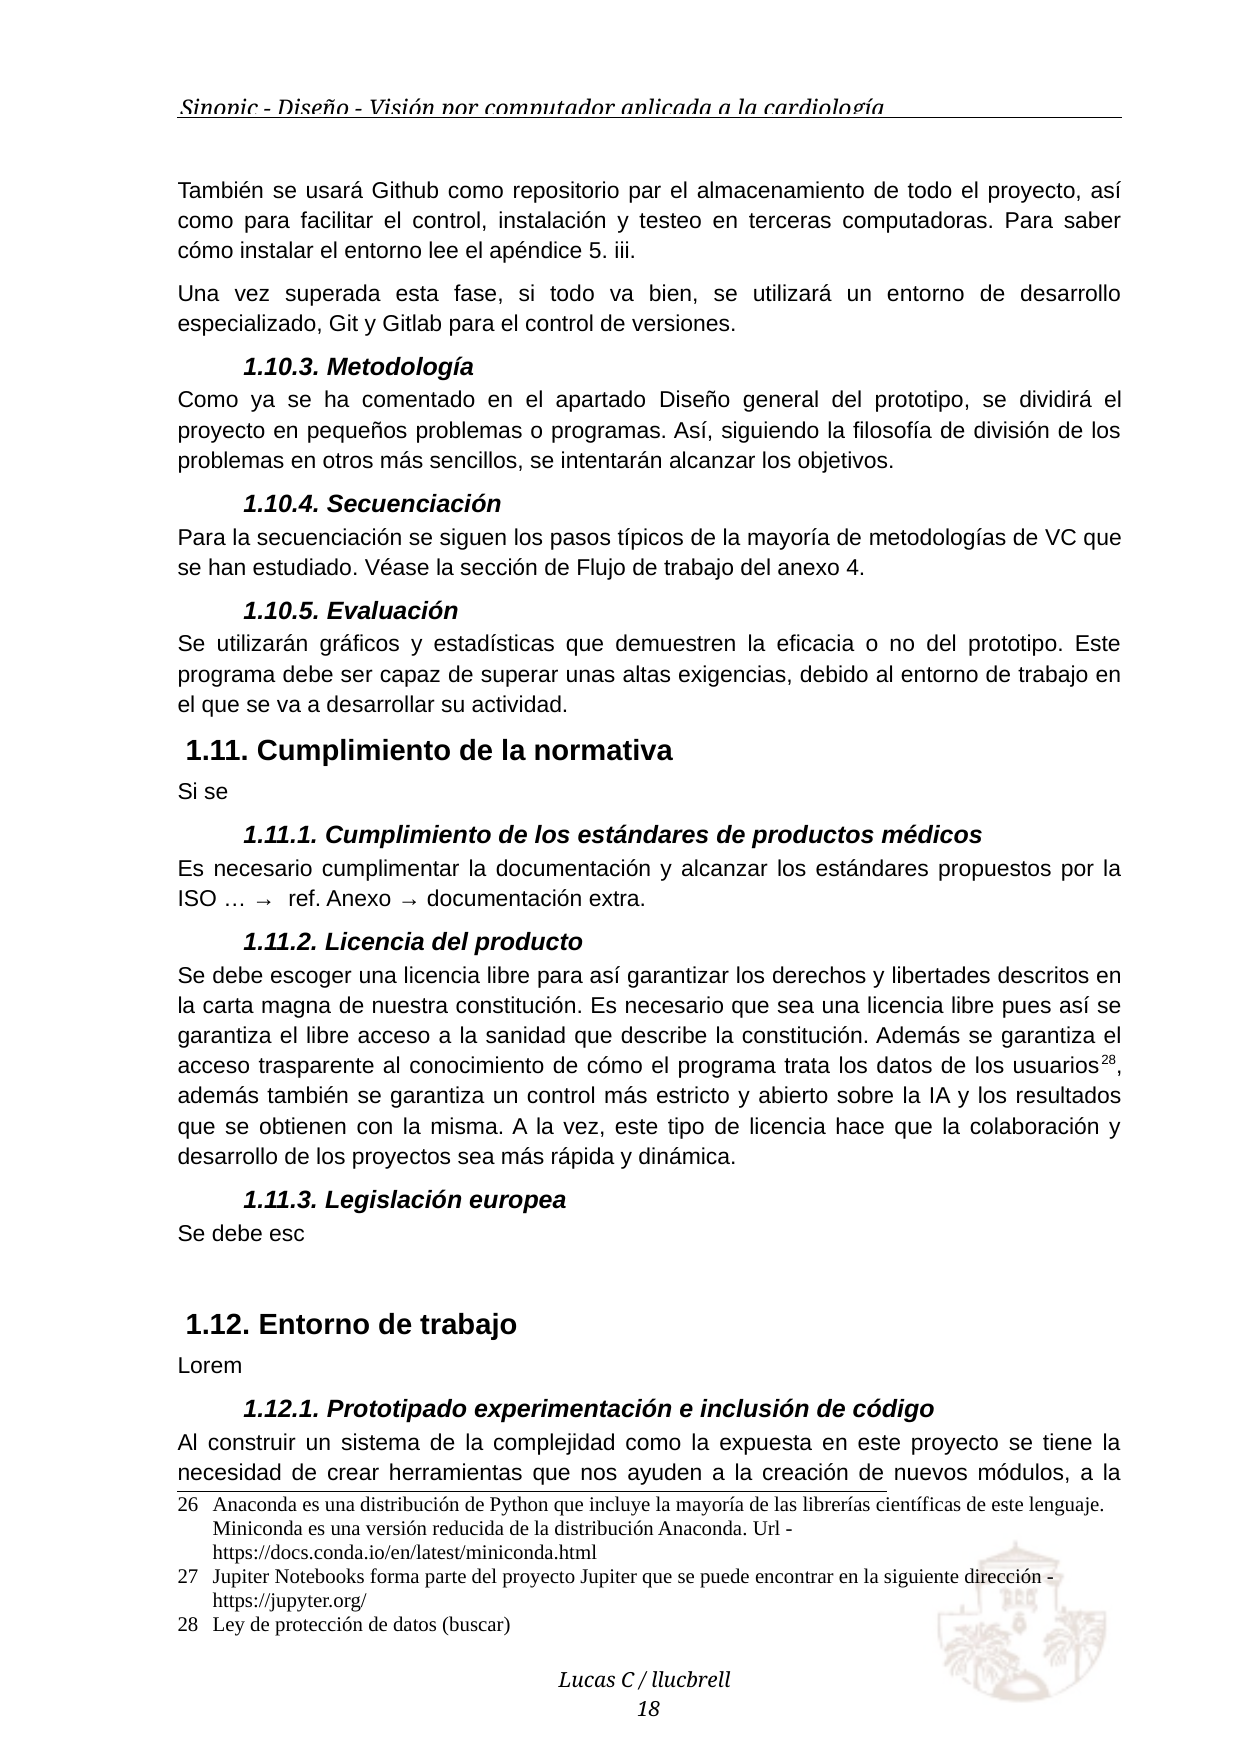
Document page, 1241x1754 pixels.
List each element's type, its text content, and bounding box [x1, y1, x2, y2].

text Lorem [177, 1352, 1122, 1378]
text Se utilizarán gráficos y estadísticas que demuestren la eficacia o no del prototipo. Este programa debe ser capaz de superar unas altas exigencias, debido al entorno de trabajo en el que se va a desarrollar su actividad. [177, 630, 1122, 717]
list Cumplimiento de la normativa [177, 733, 1122, 766]
text Jupiter Notebooks forma parte del proyecto Jupiter que se puede encontrar en la siguiente dirección - https://jupyter.org/ [177, 1564, 1122, 1612]
list Prototipado experimentación e inclusión de código [177, 1394, 1122, 1423]
text También se usará Github como repositorio par el almacenamiento de todo el proyecto, así como para facilitar el control, instalación y testeo en terceras computadoras. Para saber cómo instalar el entorno lee el apéndice 5.iii. [177, 177, 1122, 264]
text Se debe escoger una licencia libre para así garantizar los derechos y libertades descritos en la carta magna de nuestra constitución. Es necesario que sea una licencia libre pues así se garantiza el libre acceso a la sanidad que describe la constitución. Además se garantiza el acceso trasparente al conocimiento de cómo el programa trata los datos de los usuarios, además también se garantiza un control más estricto y abierto sobre la IA y los resultados que se obtienen con la misma. A la vez, este tipo de licencia hace que la colaboración y desarrollo de los proyectos sea más rápida y dinámica. [177, 962, 1122, 1169]
text Como ya se ha comentado en el apartado Diseño general del prototipo, se dividirá el proyecto en pequeños problemas o programas. Así, siguiendo la filosofía de división de los problemas en otros más sencillos, se intentarán alcanzar los objetivos. [177, 386, 1122, 473]
text Anaconda es una distribución de Python que incluye la mayoría de las librerías científicas de este lenguaje. Miniconda es una versión reducida de la distribución Anaconda. Url - https://docs.conda.io/en/latest/miniconda.html [177, 1492, 1122, 1564]
text Para la secuenciación se siguen los pasos típicos de la mayoría de metodologías de VC que se han estudiado. Véase la sección de Flujo de trabajo del anexo 4. [177, 523, 1122, 580]
text Una vez superada esta fase, si todo va bien, se utilizará un entorno de desarrollo especializado, Git y Gitlab para el control de versiones. [177, 279, 1122, 336]
list Legislación europea [177, 1185, 1122, 1213]
list Entorno de trabajo [177, 1307, 1122, 1340]
list Secuenciación [177, 489, 1122, 517]
text Al construir un sistema de la complejidad como la expuesta en este proyecto se tiene la necesidad de crear herramientas que nos ayuden a la creación de nuevos módulos, a la [177, 1429, 1122, 1485]
text Ley de protección de datos (buscar) [177, 1612, 1122, 1636]
text Si se [177, 778, 1122, 804]
list Licencia del producto [177, 927, 1122, 956]
list Metodología [177, 352, 1122, 380]
list Evaluación [177, 596, 1122, 624]
list Se debe esc [177, 1219, 1122, 1246]
text Es necesario cumplimentar la documentación y alcanzar los estándares propuestos por la ISO … → ref. Anexo → documentación extra. [177, 855, 1122, 911]
list Cumplimiento de los estándares de productos médicos [177, 820, 1122, 849]
